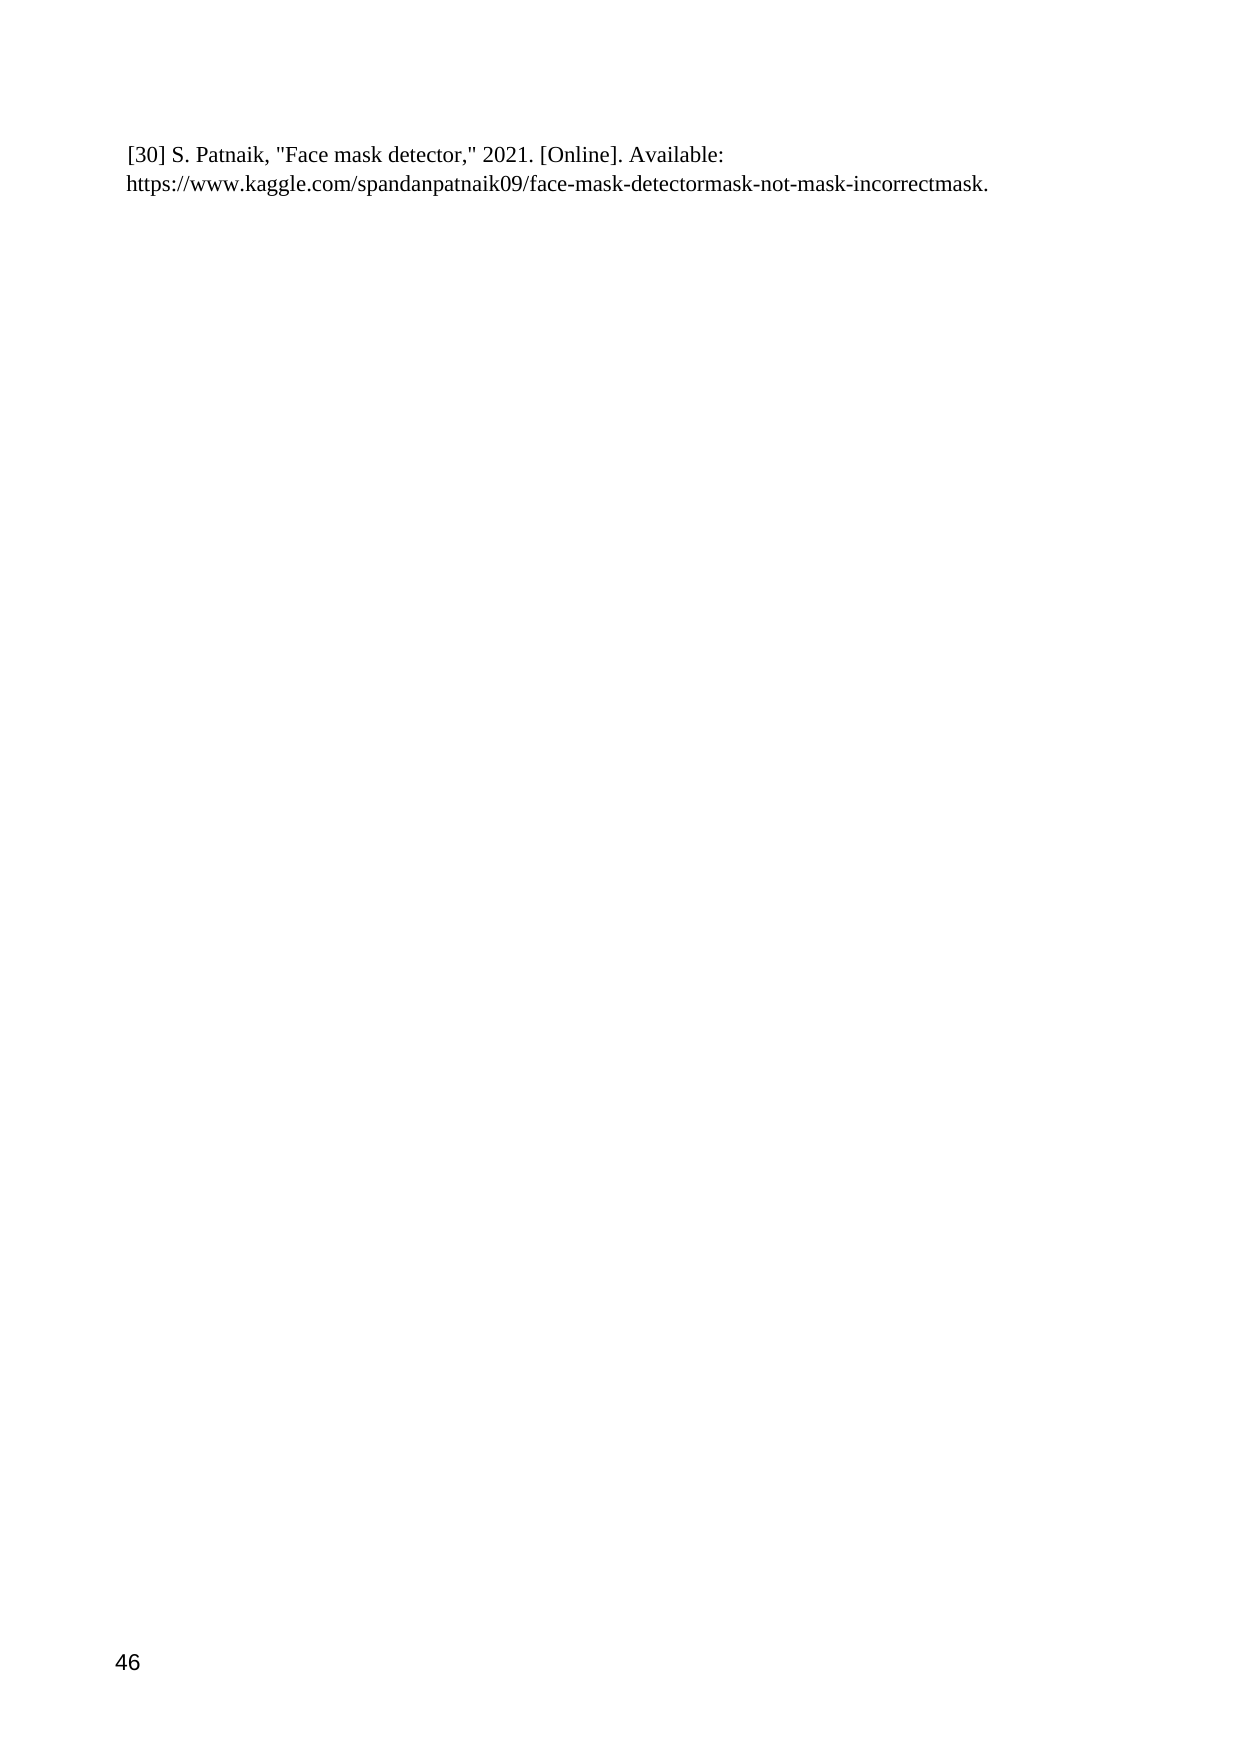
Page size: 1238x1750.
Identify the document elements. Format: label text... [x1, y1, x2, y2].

text [30] S. Patnaik, "Face mask detector," 2021. [Online]. Available: https://www.kaggle.com/spandanpatnaik09/face-mask-detectormask-not-mask-incorrectmask. [126, 141, 1077, 197]
